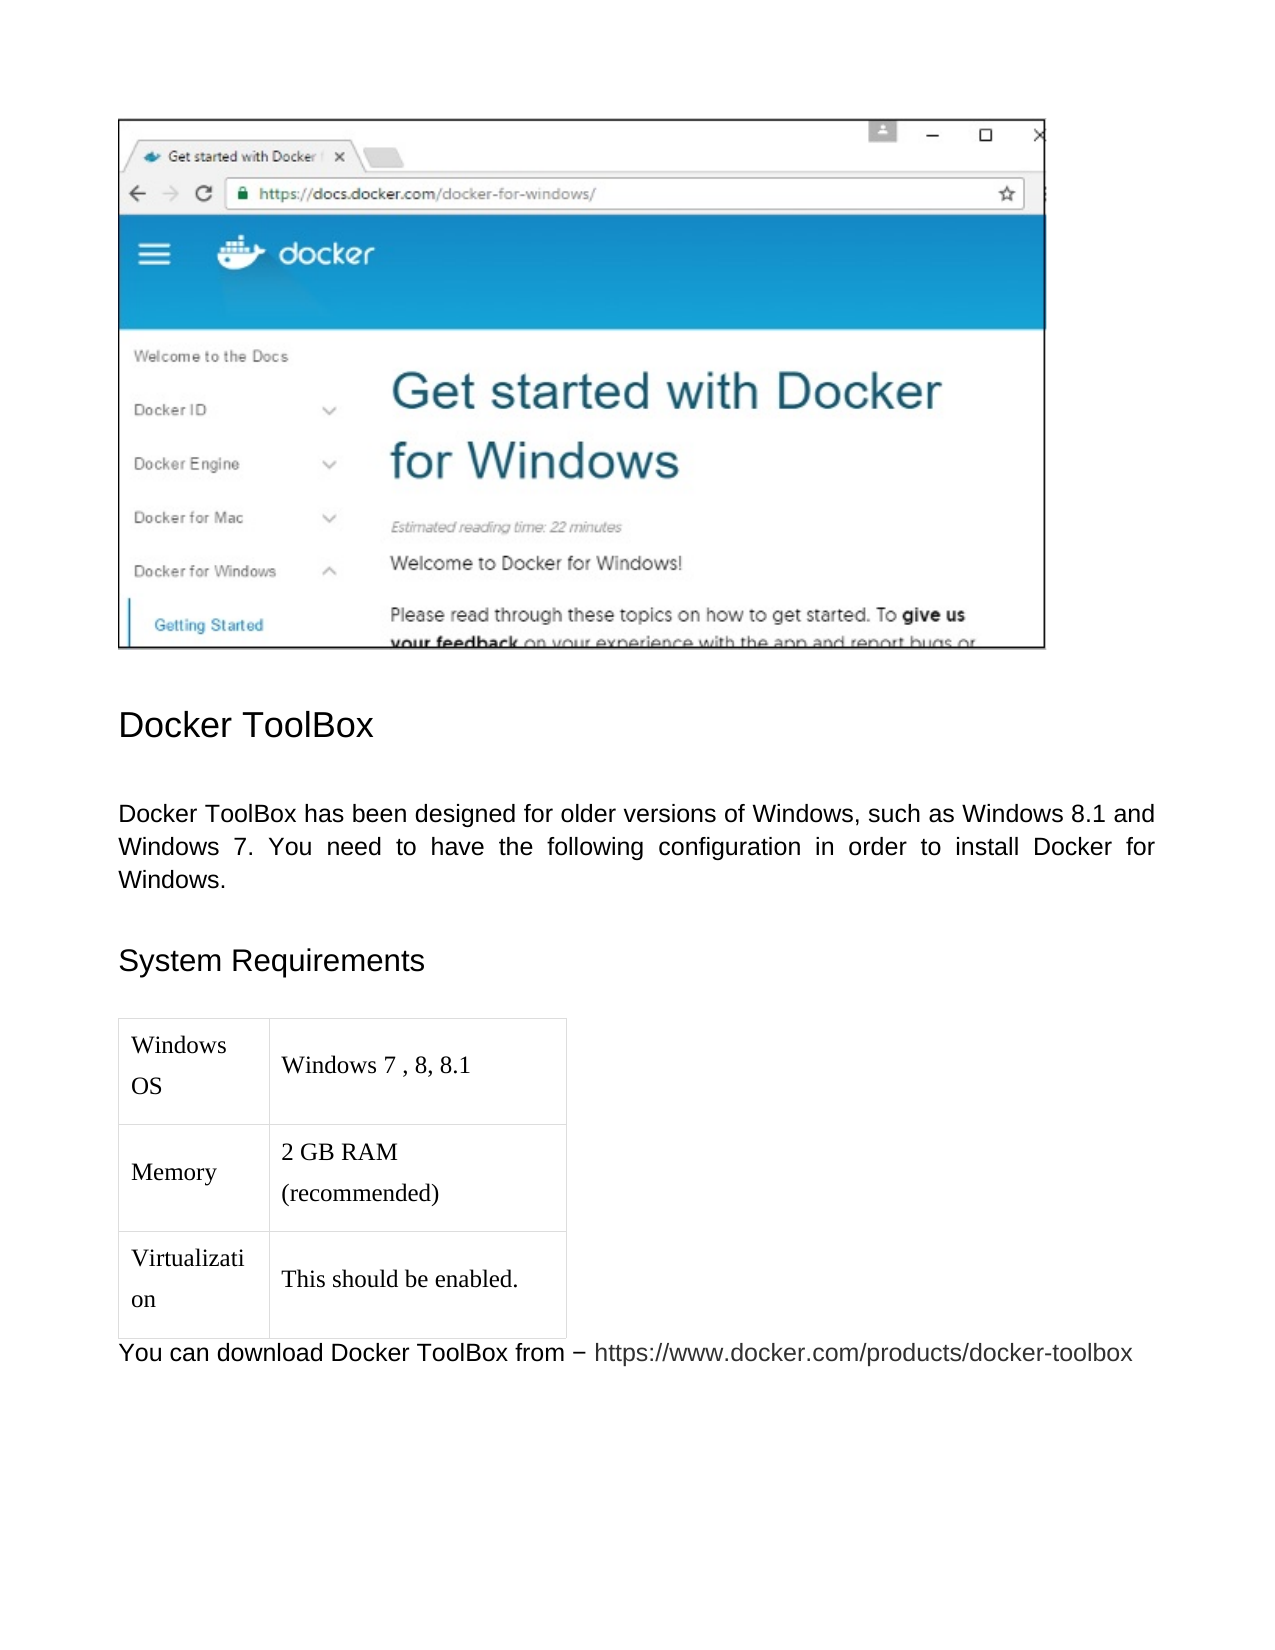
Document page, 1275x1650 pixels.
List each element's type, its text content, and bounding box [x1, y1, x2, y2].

table_cell Virtualization [119, 1232, 269, 1338]
text You can download Docker ToolBox from − https://www.docker.com/products/docker-toolbox [118, 1338, 1157, 1366]
table_cell This should be enabled. [270, 1232, 566, 1338]
table_cell Memory [119, 1125, 269, 1231]
text Docker ToolBox has been designed for older versions of Windows, such as Windows 8.1 and Windows 7. You need to have the following configuration in order to install Docker for Windows. [118, 799, 1157, 894]
table_cell 2 GB RAM (recommended) [270, 1125, 566, 1231]
table_header Windows OS [119, 1019, 269, 1124]
picture [118, 118, 1047, 650]
subtitle Docker ToolBox [118, 704, 1157, 745]
subtitle System Requirements [118, 942, 1157, 978]
table_header Windows 7 , 8, 8.1 [270, 1019, 566, 1124]
